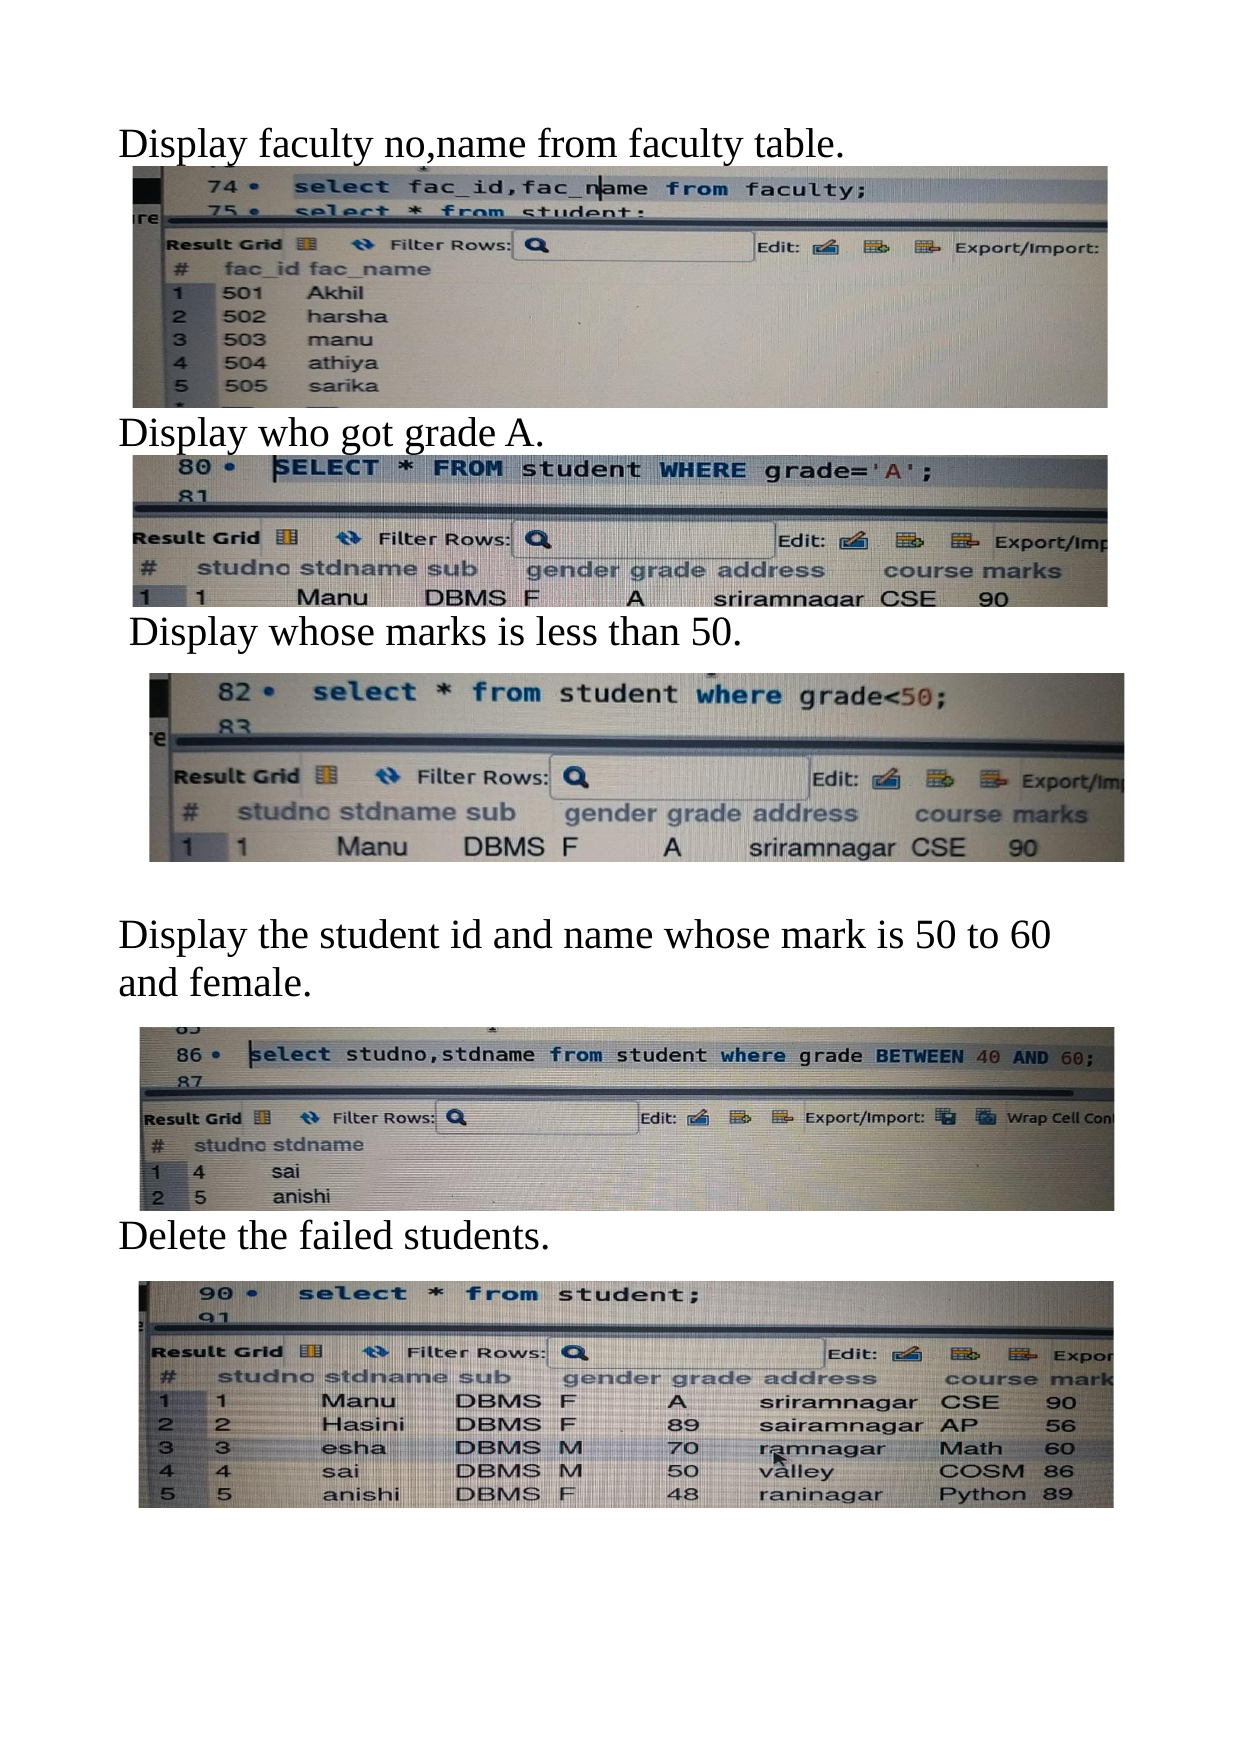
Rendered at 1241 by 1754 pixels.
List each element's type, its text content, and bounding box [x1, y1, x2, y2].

picture [132, 455, 1108, 607]
text Display the student id and name whose mark is 50 to 60 and female. [118, 909, 1122, 1005]
picture [149, 673, 1125, 862]
list Delete the failed students. [118, 1005, 1122, 1258]
text Display faculty no,name from faculty table. [118, 118, 1122, 166]
picture [139, 1027, 1115, 1211]
picture [138, 1281, 1114, 1508]
text Display whose marks is less than 50. [118, 455, 1122, 655]
text Display who got grade A. [118, 166, 1122, 455]
picture [132, 166, 1108, 408]
